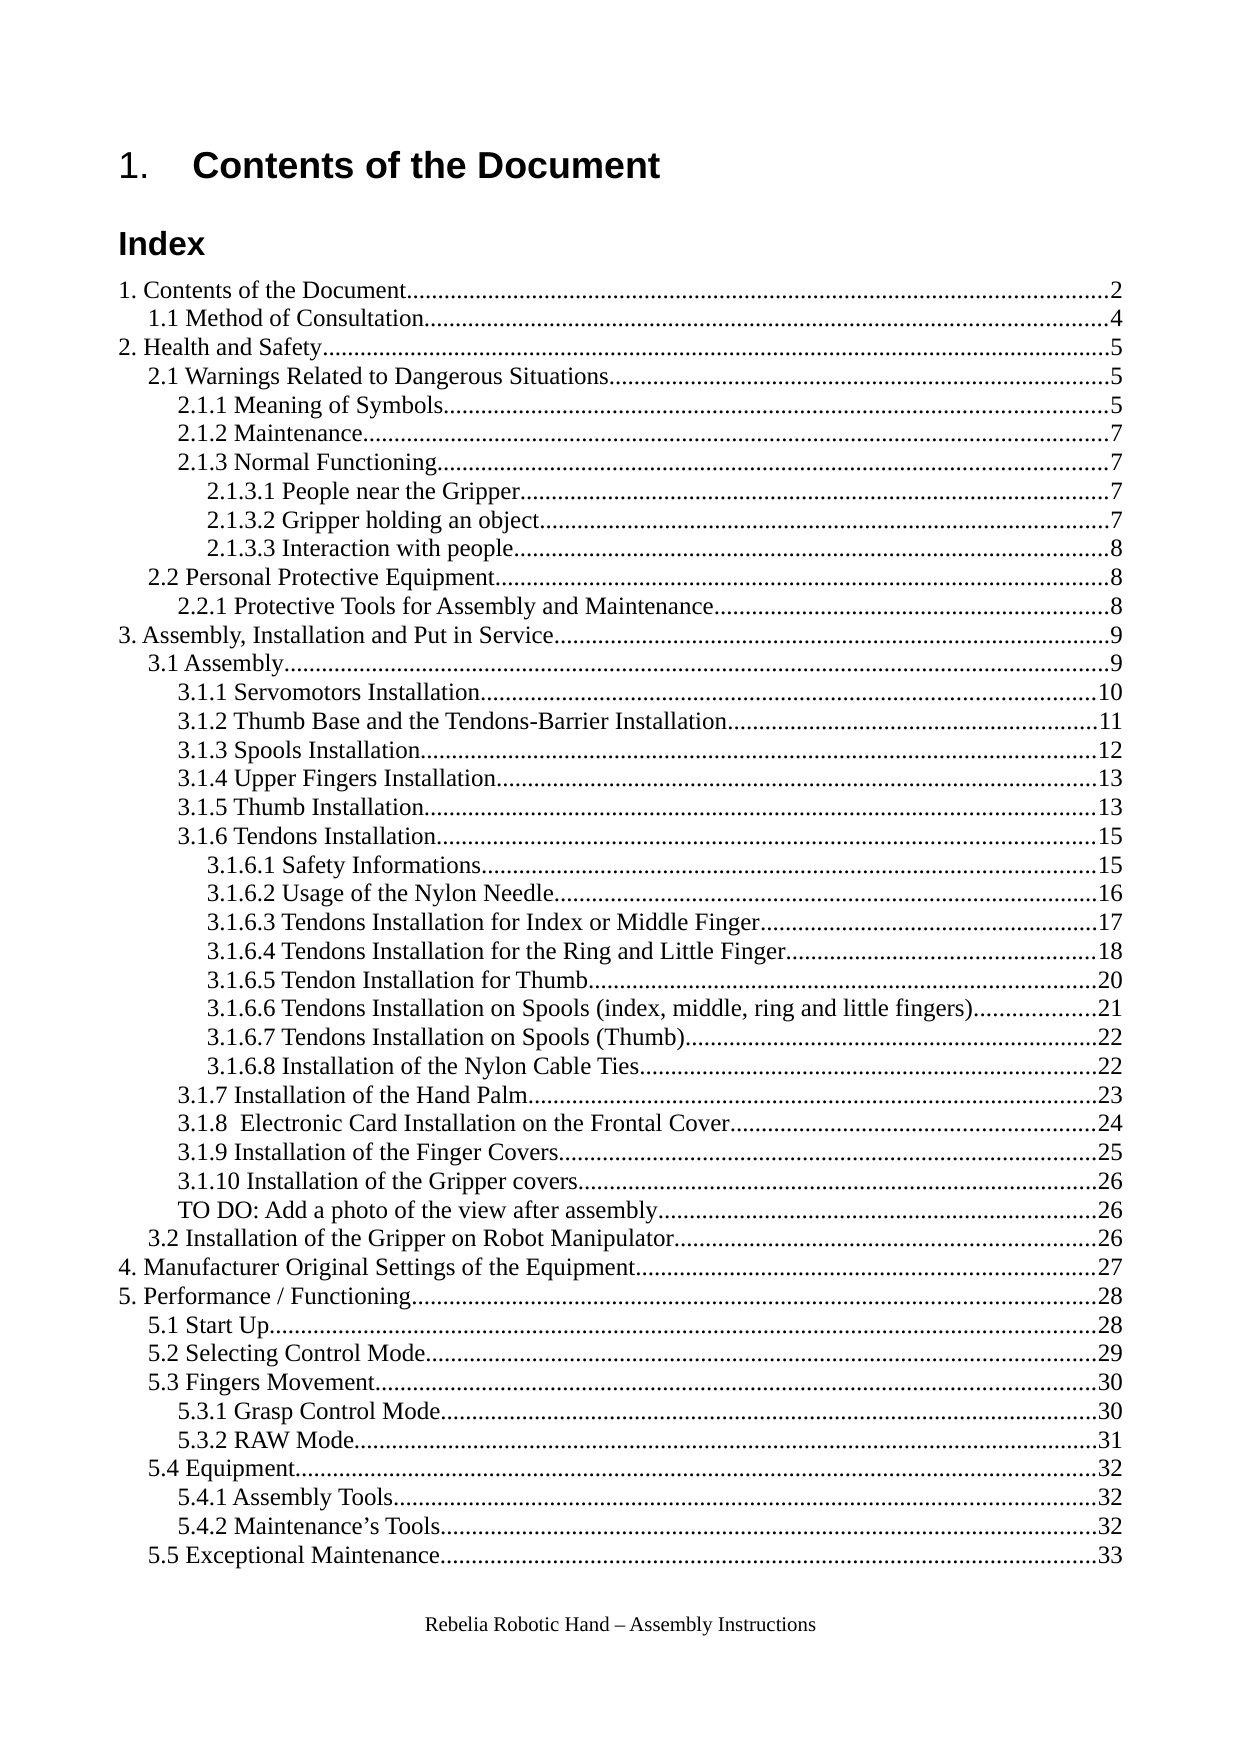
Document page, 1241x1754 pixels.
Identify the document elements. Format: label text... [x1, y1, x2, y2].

text 3.1.6.5 Tendon Installation for Thumb 20 [207, 965, 1123, 993]
text 2.1.3.2 Gripper holding an object 7 [207, 505, 1123, 533]
text 3.1.5 Thumb Installation 13 [177, 792, 1123, 821]
text 3.1.6 Tendons Installation 15 [177, 821, 1123, 850]
text 3. Assembly, Installation and Put in Service 9 [118, 620, 1123, 648]
text 3.2 Installation of the Gripper on Robot Manipulator 26 [148, 1223, 1123, 1252]
text TO DO: Add a photo of the view after assembly 26 [177, 1195, 1123, 1223]
subtitle Contents of the Document [118, 143, 1123, 186]
text 2.1.1 Meaning of Symbols 5 [177, 390, 1123, 418]
text 2.2.1 Protective Tools for Assembly and Maintenance 8 [177, 591, 1123, 620]
text 2.1.2 Maintenance 7 [177, 418, 1123, 447]
text 3.1.8 Electronic Card Installation on the Frontal Cover 24 [177, 1108, 1123, 1137]
text 2.2 Personal Protective Equipment 8 [148, 562, 1123, 591]
text 3.1.6.8 Installation of the Nylon Cable Ties 22 [207, 1051, 1123, 1080]
text 3.1.6.4 Tendons Installation for the Ring and Little Finger 18 [207, 936, 1123, 965]
text 1.1 Method of Consultation 4 [148, 303, 1123, 332]
text 3.1.6.2 Usage of the Nylon Needle 16 [207, 878, 1123, 907]
text 4. Manufacturer Original Settings of the Equipment 27 [118, 1252, 1123, 1281]
text 3.1.10 Installation of the Gripper covers 26 [177, 1166, 1123, 1195]
text 5.4.1 Assembly Tools 32 [177, 1482, 1123, 1511]
text 2.1.3 Normal Functioning 7 [177, 447, 1123, 476]
text 3.1.9 Installation of the Finger Covers 25 [177, 1137, 1123, 1166]
text 5.3.1 Grasp Control Mode 30 [177, 1396, 1123, 1425]
text 1. Contents of the Document 2 [118, 275, 1123, 303]
text 5.1 Start Up 28 [148, 1310, 1123, 1338]
text 3.1.6.6 Tendons Installation on Spools (index, middle, ring and little fingers) 21 [207, 993, 1123, 1022]
text 5. Performance / Functioning 28 [118, 1281, 1123, 1310]
subtitle Index [118, 224, 1123, 262]
text 3.1.4 Upper Fingers Installation 13 [177, 763, 1123, 792]
text 3.1.3 Spools Installation 12 [177, 735, 1123, 763]
text 5.3 Fingers Movement 30 [148, 1367, 1123, 1396]
text 2.1.3.3 Interaction with people 8 [207, 533, 1123, 562]
text 2. Health and Safety 5 [118, 332, 1123, 361]
text 2.1 Warnings Related to Dangerous Situations 5 [148, 361, 1123, 390]
text 5.4 Equipment 32 [148, 1453, 1123, 1482]
text 2.1.3.1 People near the Gripper 7 [207, 476, 1123, 505]
text 3.1.6.1 Safety Informations 15 [207, 850, 1123, 878]
text 3.1.6.3 Tendons Installation for Index or Middle Finger 17 [207, 907, 1123, 936]
text 5.4.2 Maintenance’s Tools 32 [177, 1511, 1123, 1540]
text 3.1.1 Servomotors Installation 10 [177, 677, 1123, 706]
text 3.1.6.7 Tendons Installation on Spools (Thumb) 22 [207, 1022, 1123, 1051]
text 3.1.2 Thumb Base and the Tendons-Barrier Installation 11 [177, 706, 1123, 735]
text 3.1 Assembly 9 [148, 648, 1123, 677]
text 5.5 Exceptional Maintenance 33 [148, 1540, 1123, 1568]
text 3.1.7 Installation of the Hand Palm 23 [177, 1080, 1123, 1108]
text 5.2 Selecting Control Mode 29 [148, 1338, 1123, 1367]
text 5.3.2 RAW Mode 31 [177, 1425, 1123, 1453]
